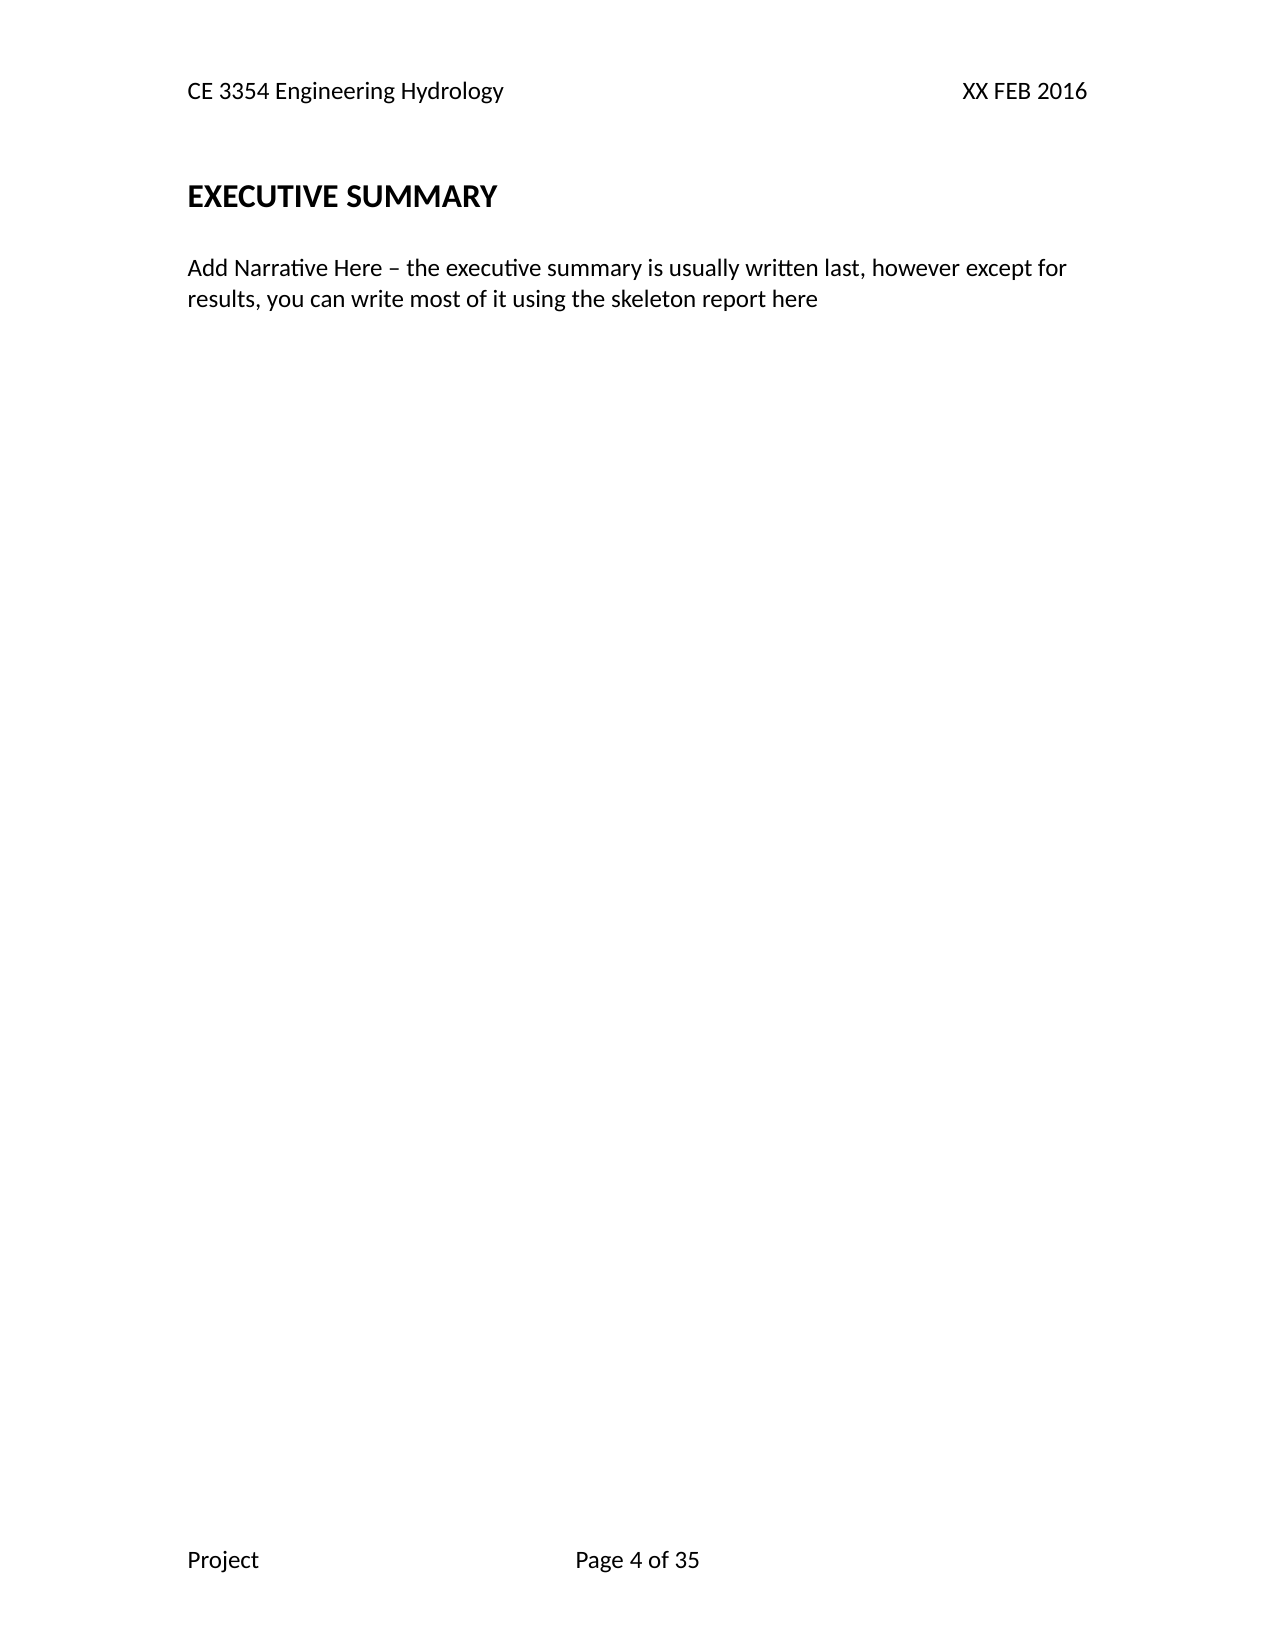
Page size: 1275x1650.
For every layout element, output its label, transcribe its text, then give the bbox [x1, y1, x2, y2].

text Add Narrative Here – the executive summary is usually written last, however except for results, you can write most of it using the skeleton report here [187, 252, 1087, 313]
subtitle EXECUTIVE SUMMARY [187, 175, 1087, 216]
